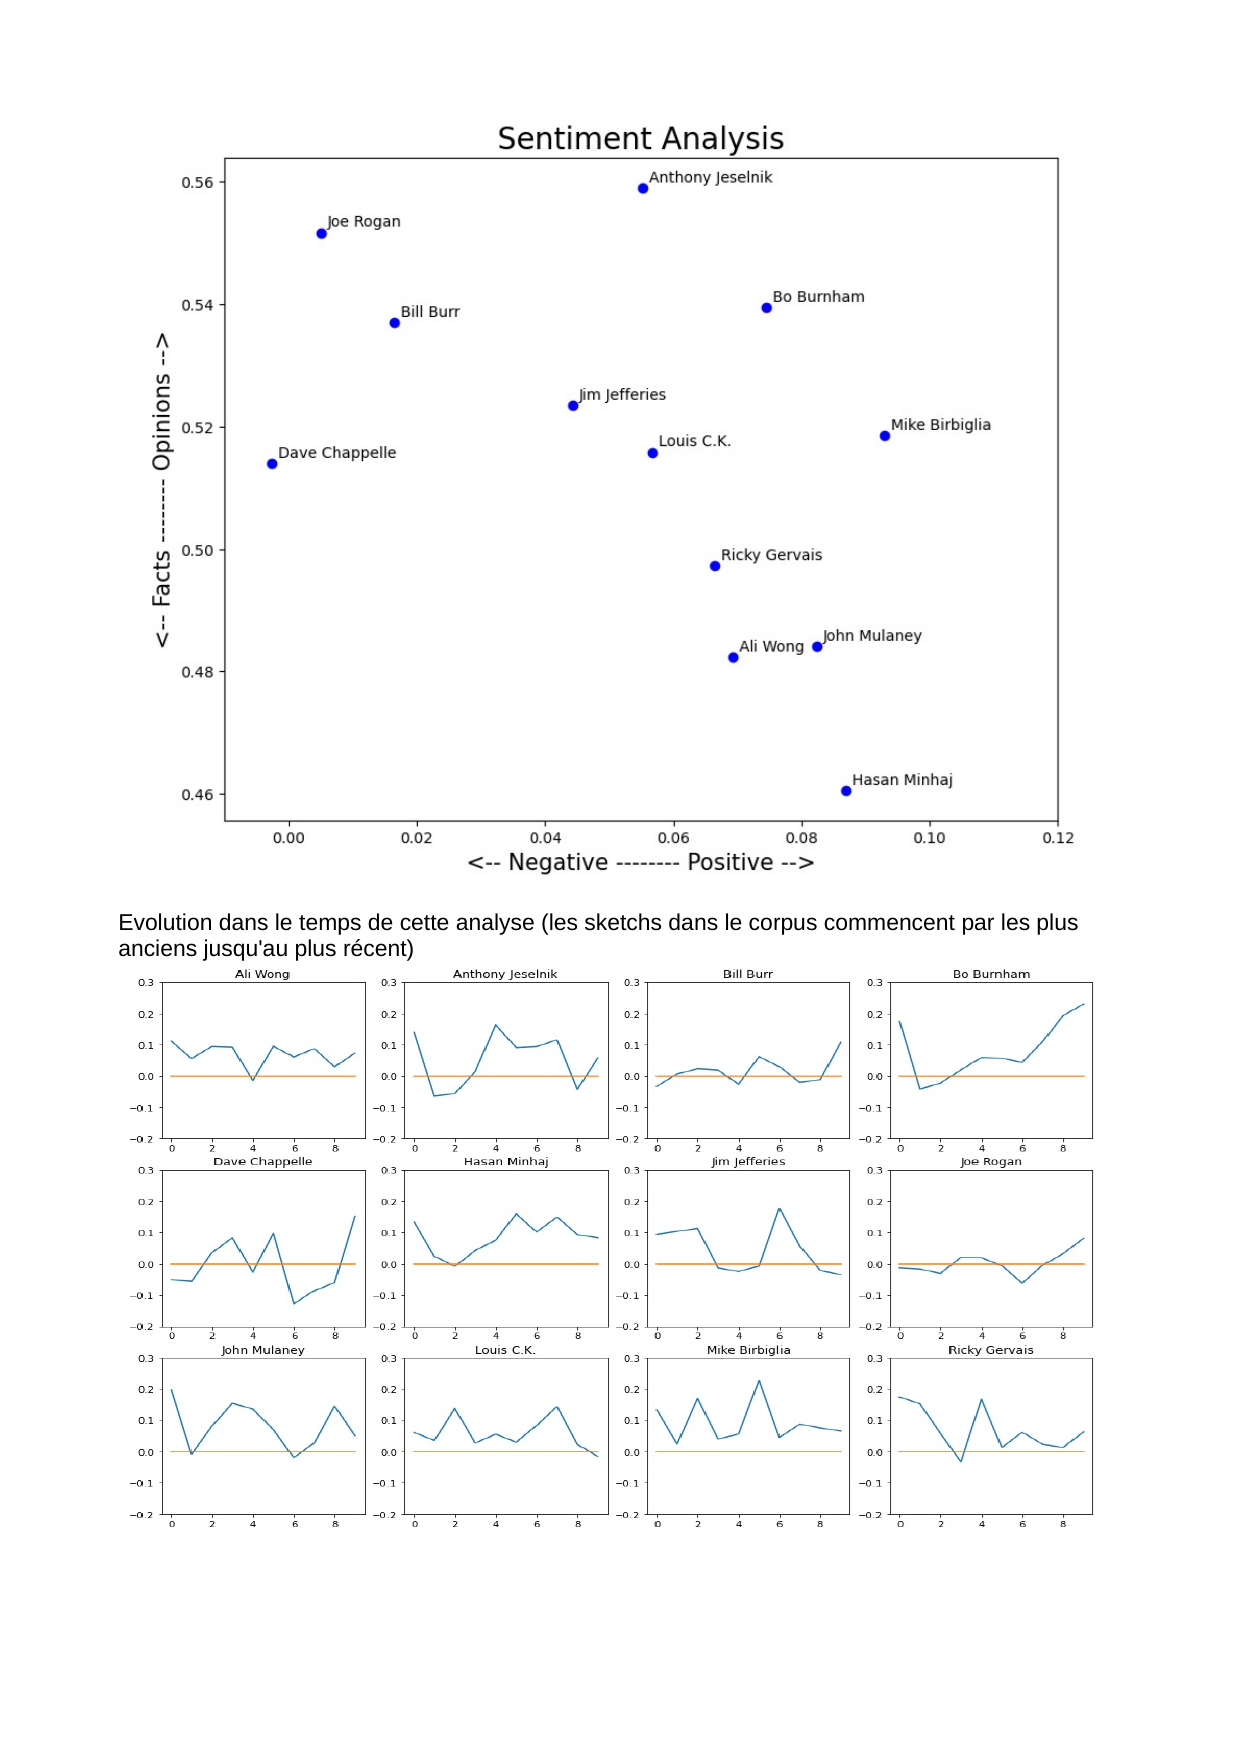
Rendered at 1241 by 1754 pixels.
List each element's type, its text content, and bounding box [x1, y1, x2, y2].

text Evolution dans le temps de cette analyse (les sketchs dans le corpus commencent par les plus anciens jusqu'au plus récent) [118, 909, 1122, 961]
picture [118, 961, 1122, 1540]
picture [118, 118, 1122, 883]
